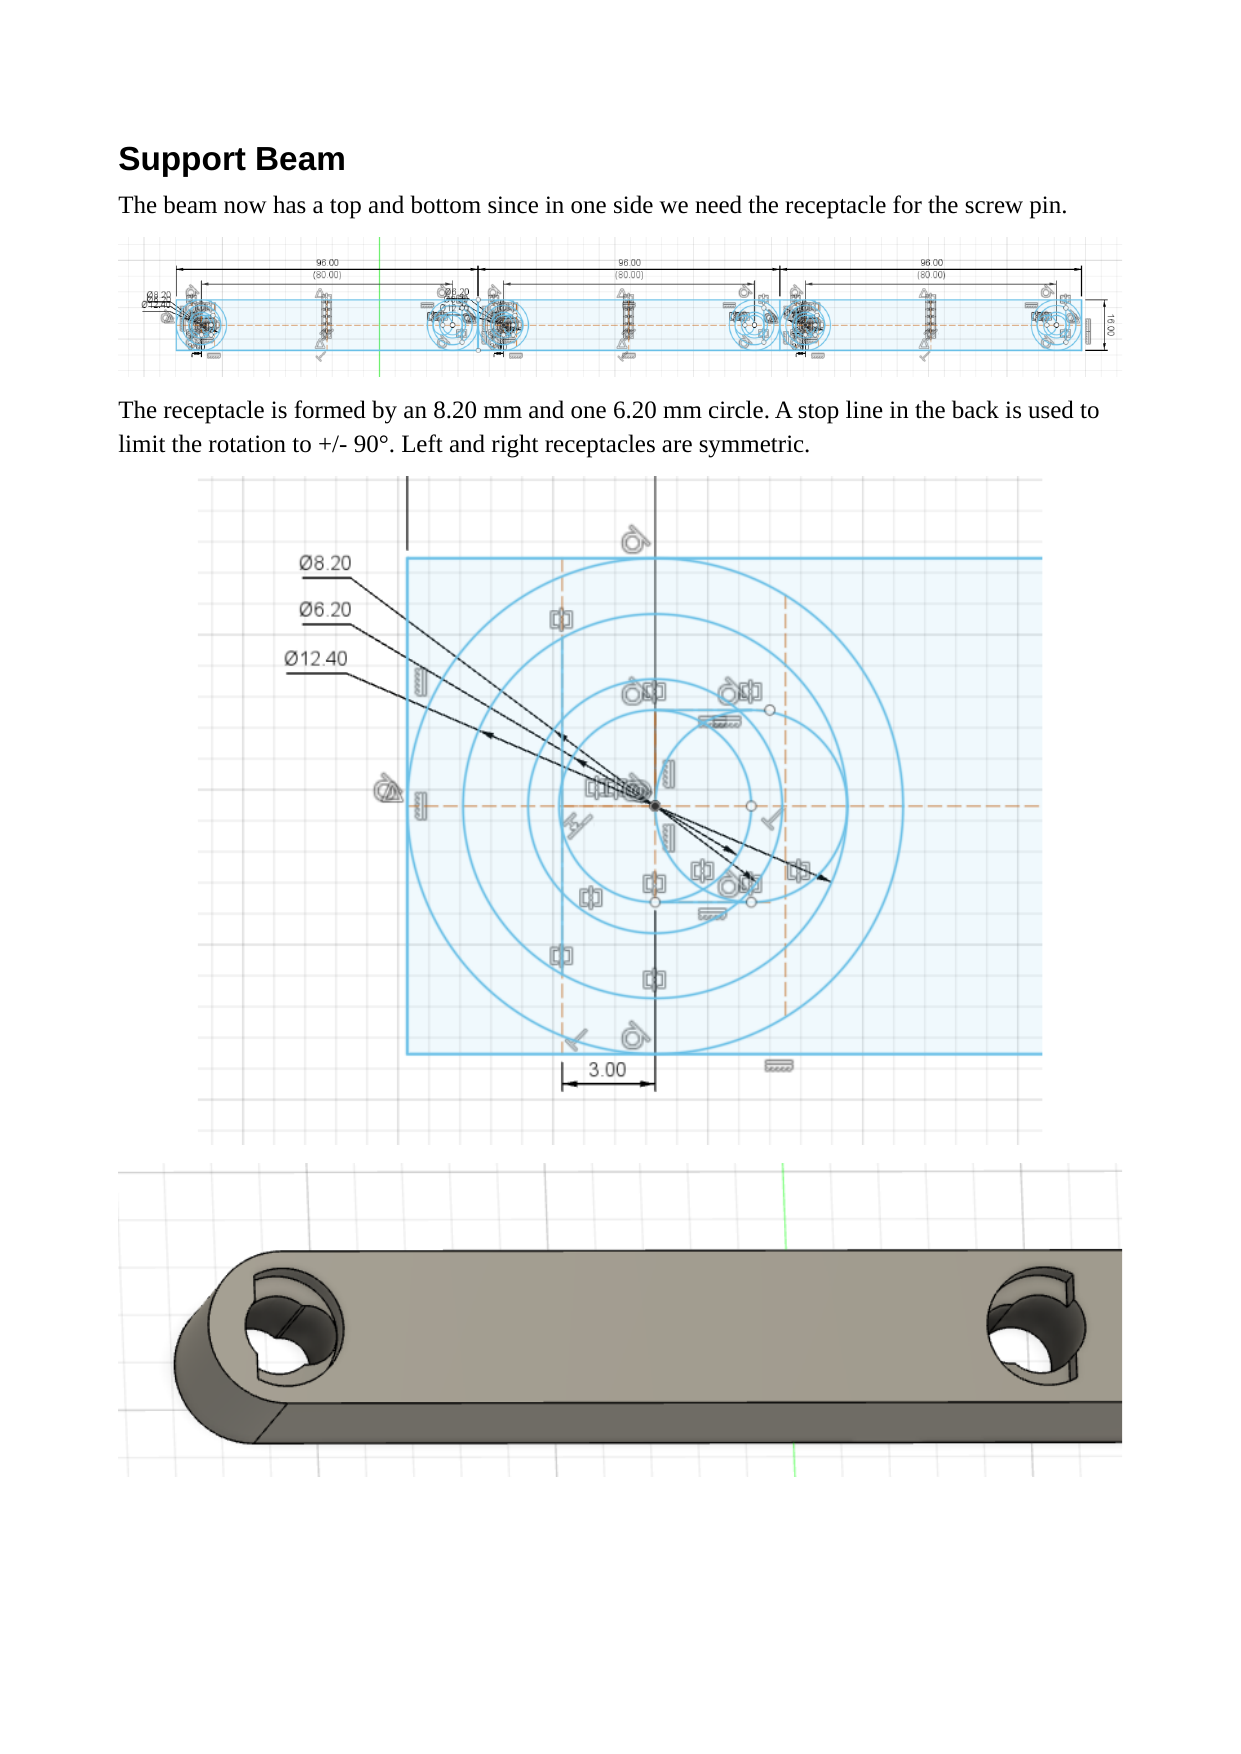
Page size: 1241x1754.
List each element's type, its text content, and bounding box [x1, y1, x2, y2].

picture [118, 1163, 1123, 1477]
picture [118, 237, 1123, 377]
text The beam now has a top and bottom since in one side we need the receptacle for the screw pin. [118, 190, 1122, 219]
text The receptacle is formed by an 8.20 mm and one 6.20 mm circle. A stop line in the back is used to limit the rotation to +/- 90°. Left and right receptacles are symmetric. [118, 396, 1122, 457]
subtitle Support Beam [118, 139, 1122, 177]
picture [197, 476, 1043, 1145]
